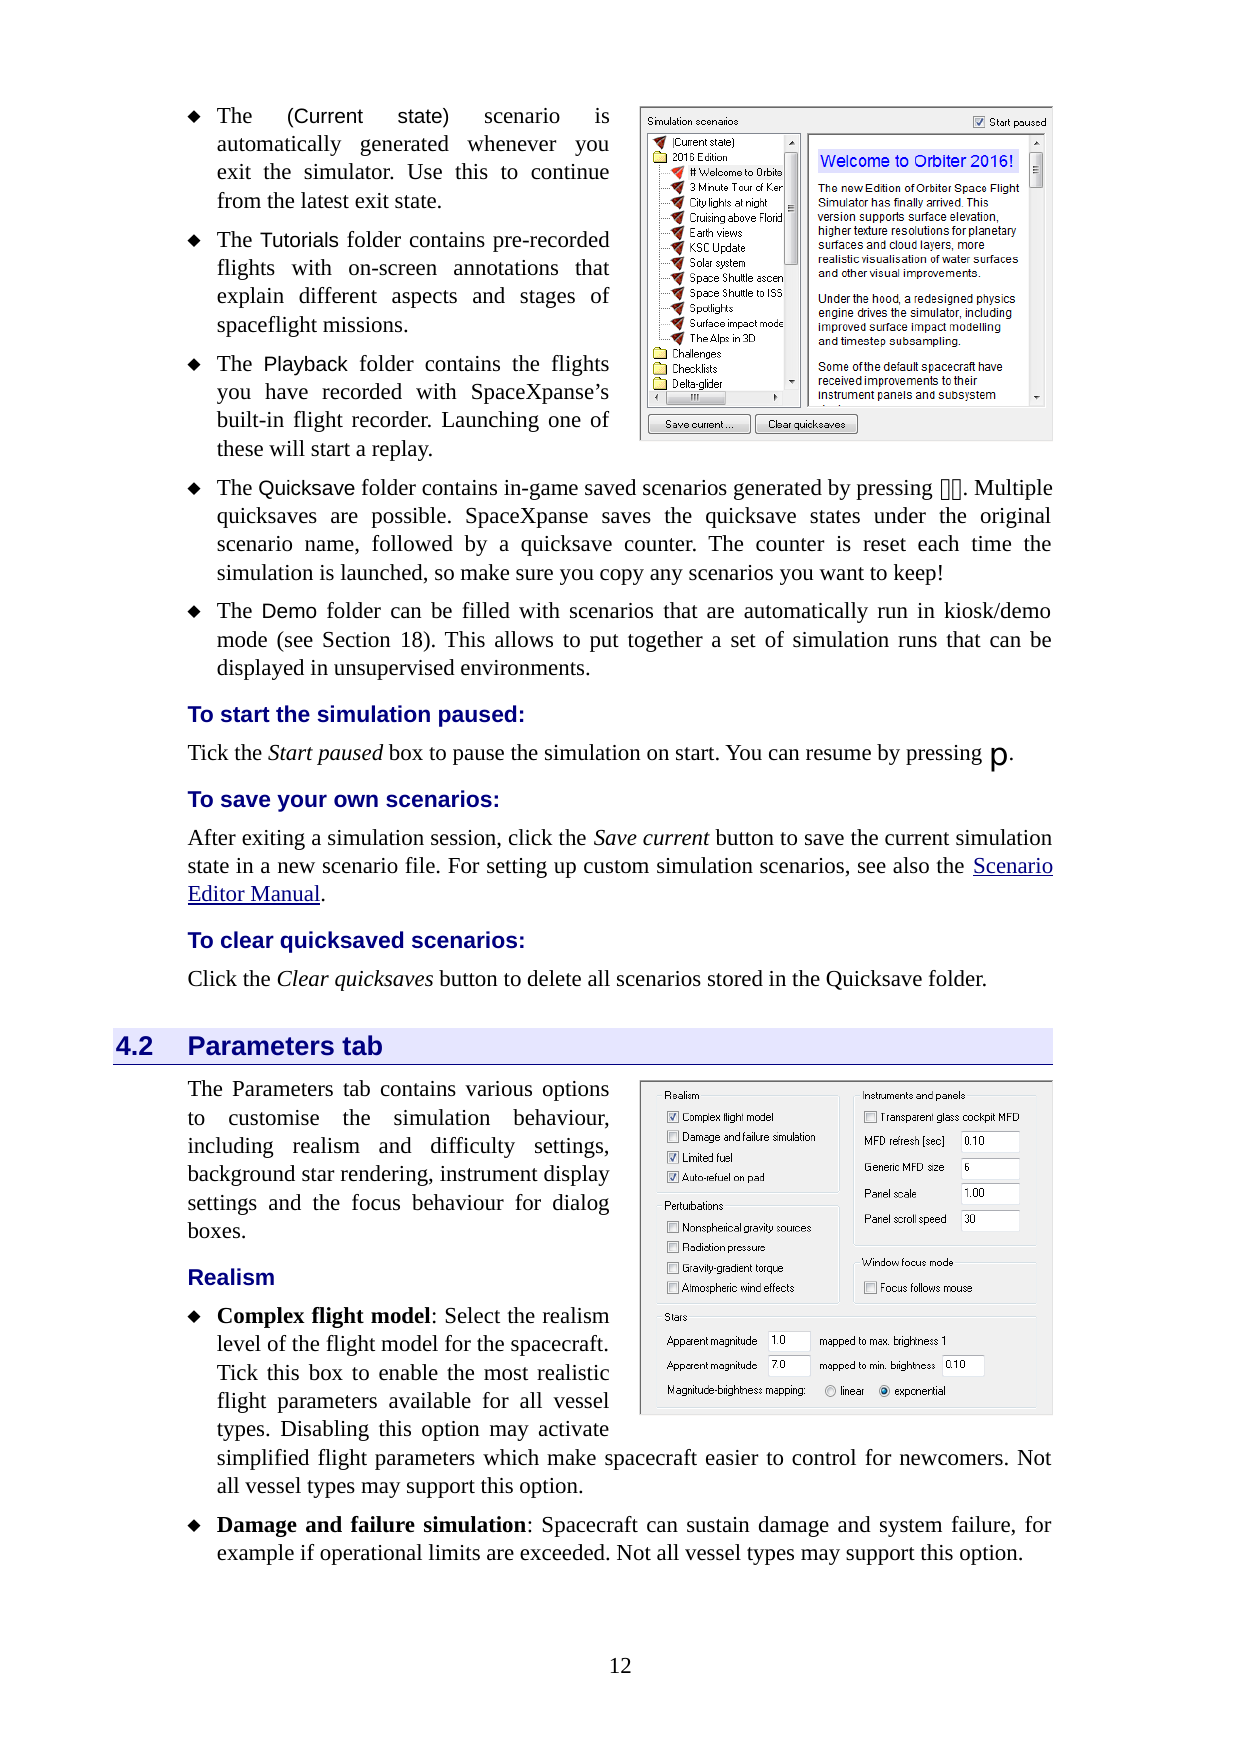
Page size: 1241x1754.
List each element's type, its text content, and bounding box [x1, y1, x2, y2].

subtitle Parameters tab [113, 1028, 1053, 1064]
list The (Current state) scenario is automatically generated whenever you exit the simulator. Use this to continue from the latest exit state. [187, 100, 1053, 214]
subtitle To clear quicksaved scenarios: [187, 927, 1053, 953]
list Complex flight model: Select the realism level of the flight model for the spacecraft. Tick this box to enable the most realistic flight parameters available for all vessel types. Disabling this option may activate simplified flight parameters which make spacecraft easier to control for newcomers. Not all vessel types may support this option. [187, 1301, 1053, 1499]
subtitle To save your own scenarios: [187, 786, 1053, 812]
list The Quicksave folder contains in-game saved scenarios generated by pressing . Multiple quicksaves are possible. SpaceXpanse saves the quicksave states under the original scenario name, followed by a quicksave counter. The counter is reset each time the simulation is launched, so make sure you copy any scenarios you want to keep! [187, 472, 1053, 586]
list The Playback folder contains the flights you have recorded with SpaceXpanse’s built-in flight recorder. Launching one of these will start a replay. [187, 348, 1053, 462]
text Tick the Start paused box to pause the simulation on start. You can resume by pressing p. [187, 738, 1053, 766]
picture [639, 106, 1053, 442]
list The Demo folder can be filled with scenarios that are automatically run in kiosk/demo mode (see Section 18). This allows to put together a set of simulation runs that can be displayed in unsupervised environments. [187, 596, 1053, 681]
text The Parameters tab contains various options to customise the simulation behaviour, including realism and difficulty settings, background star rendering, instrument display settings and the focus behaviour for dialog boxes. [187, 1074, 1053, 1244]
text Click the Clear quicksaves button to delete all scenarios stored in the Quicksave folder. [187, 964, 1053, 992]
list Damage and failure simulation: Spacecraft can sustain damage and system failure, for example if operational limits are exceeded. Not all vessel types may support this option. [187, 1510, 1053, 1566]
list The Tutorials folder contains pre-recorded flights with on-screen annotations that explain different aspects and stages of spaceflight missions. [187, 224, 639, 338]
text After exiting a simulation session, click the Save current button to save the current simulation state in a new scenario file. For setting up custom simulation scenarios, see also the Scenario Editor Manual. [187, 822, 1053, 907]
subtitle To start the simulation paused: [187, 701, 1053, 727]
subtitle Realism [187, 1264, 639, 1290]
